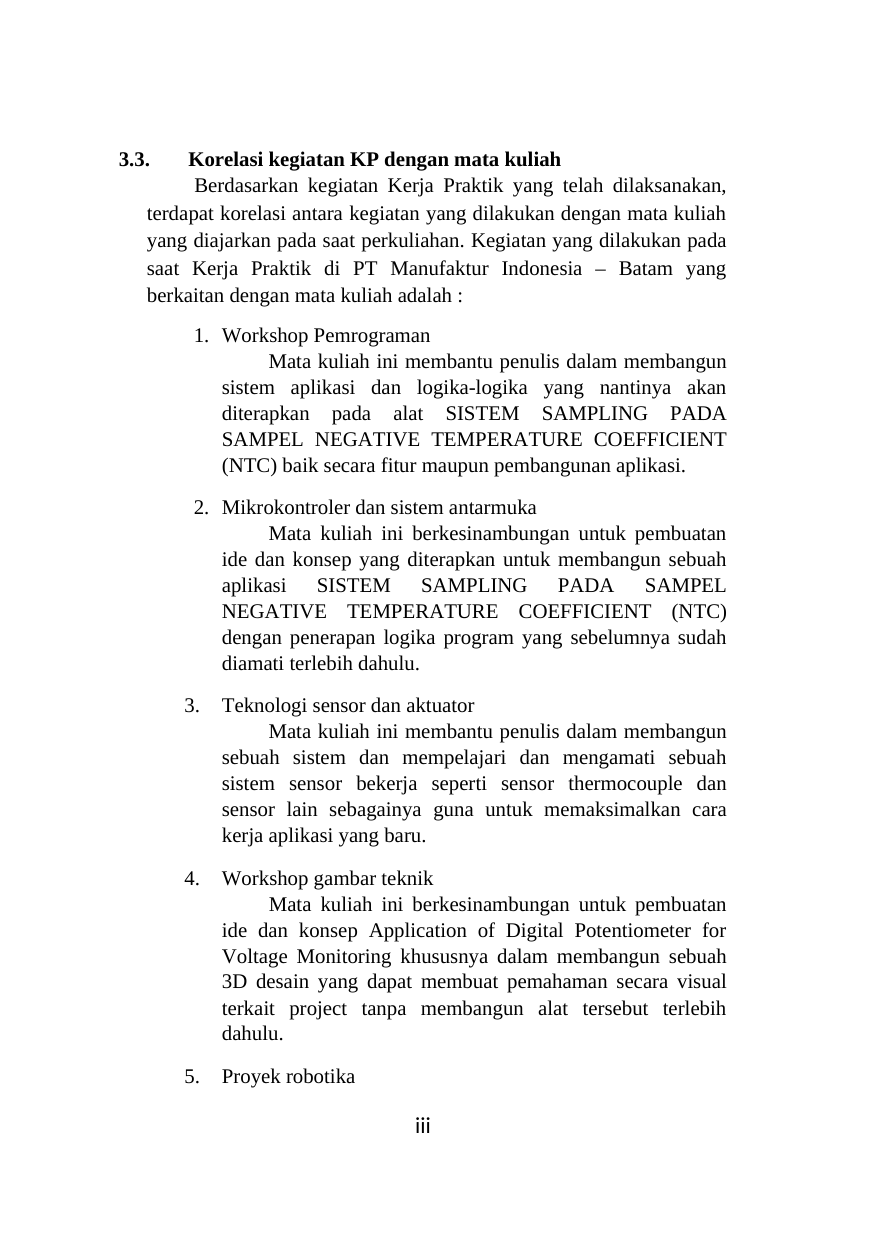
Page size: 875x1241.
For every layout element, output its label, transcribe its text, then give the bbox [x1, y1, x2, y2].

list Mata kuliah ini membantu penulis dalam membangun sebuah sistem dan mempelajari dan mengamati sebuah sistem sensor bekerja seperti sensor thermocouple dan sensor lain sebagainya guna untuk memaksimalkan cara kerja aplikasi yang baru. [184, 719, 727, 847]
subtitle Korelasi kegiatan KP dengan mata kuliah [118, 147, 727, 171]
list Mata kuliah ini berkesinambungan untuk pembuatan ide dan konsep yang diterapkan untuk membangun sebuah aplikasi SISTEM SAMPLING PADA SAMPEL NEGATIVE TEMPERATURE COEFFICIENT (NTC) dengan penerapan logika program yang sebelumnya sudah diamati terlebih dahulu. [222, 521, 727, 675]
list Mikrokontroler dan sistem antarmuka [193, 495, 727, 519]
list Teknologi sensor dan aktuator [184, 693, 727, 717]
list Mata kuliah ini berkesinambungan untuk pembuatan ide dan konsep Application of Digital Potentiometer for Voltage Monitoring khususnya dalam membangun sebuah 3D desain yang dapat membuat pemahaman secara visual terkait project tanpa membangun alat tersebut terlebih dahulu. [184, 892, 727, 1045]
subtitle Workshop Pemrograman [193, 323, 727, 347]
list Workshop gambar teknik [184, 866, 727, 890]
text Mata kuliah ini membantu penulis dalam membangun sistem aplikasi dan logika-logika yang nantinya akan diterapkan pada alat SISTEM SAMPLING PADA SAMPEL NEGATIVE TEMPERATURE COEFFICIENT (NTC) baik secara fitur maupun pembangunan aplikasi. [222, 349, 727, 477]
list Proyek robotika [184, 1064, 727, 1088]
text Berdasarkan kegiatan Kerja Praktik yang telah dilaksanakan, terdapat korelasi antara kegiatan yang dilakukan dengan mata kuliah yang diajarkan pada saat perkuliahan. Kegiatan yang dilakukan pada saat Kerja Praktik di PT Manufaktur Indonesia – Batam yang berkaitan dengan mata kuliah adalah : [147, 173, 727, 307]
